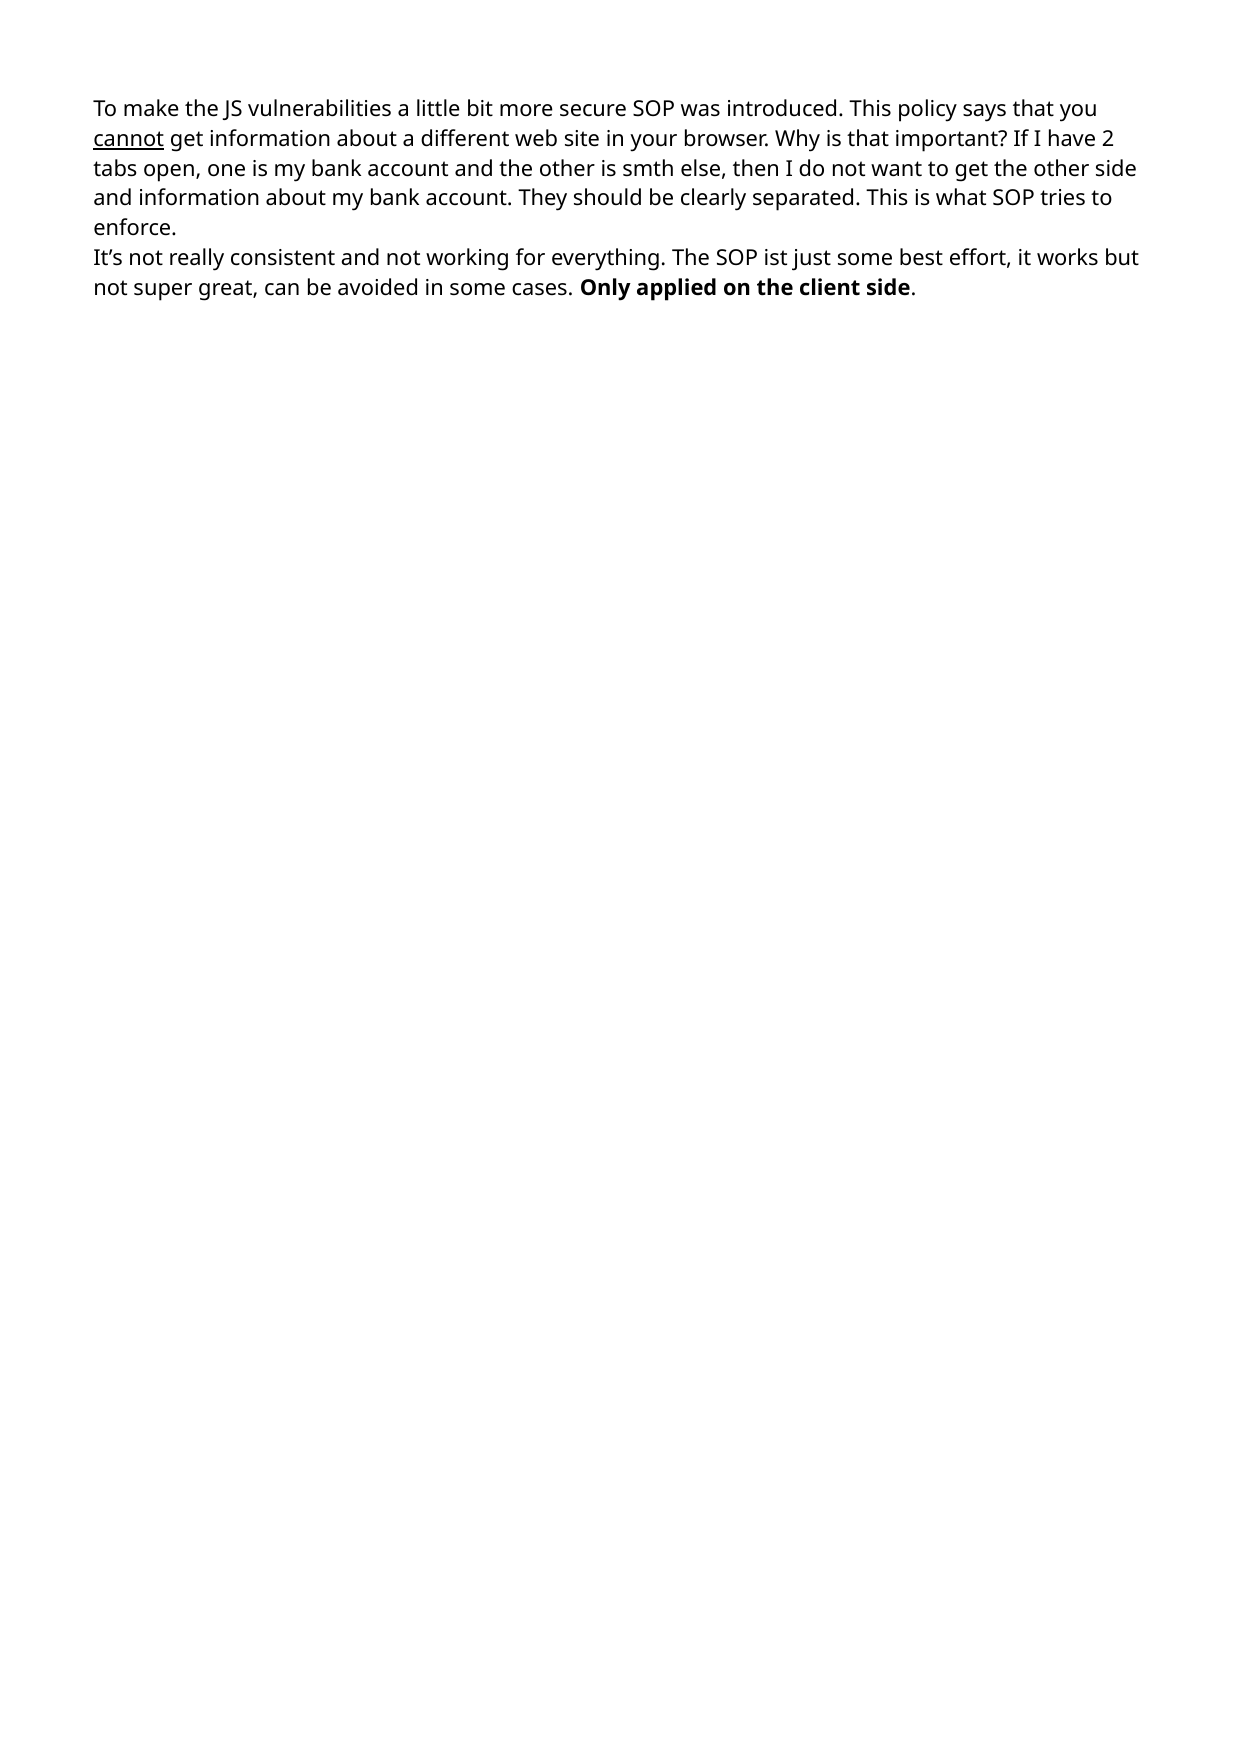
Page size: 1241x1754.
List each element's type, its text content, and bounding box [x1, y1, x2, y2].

text To make the JS vulnerabilities a little bit more secure SOP was introduced. This policy says that you cannot get information about a different web site in your browser. Why is that important? If I have 2 tabs open, one is my bank account and the other is smth else, then I do not want to get the other side and information about my bank account. They should be clearly separated. This is what SOP tries to enforce. [93, 93, 1147, 242]
text It’s not really consistent and not working for everything. The SOP ist just some best effort, it works but not super great, can be avoided in some cases. Only applied on the client side. [93, 242, 1147, 302]
